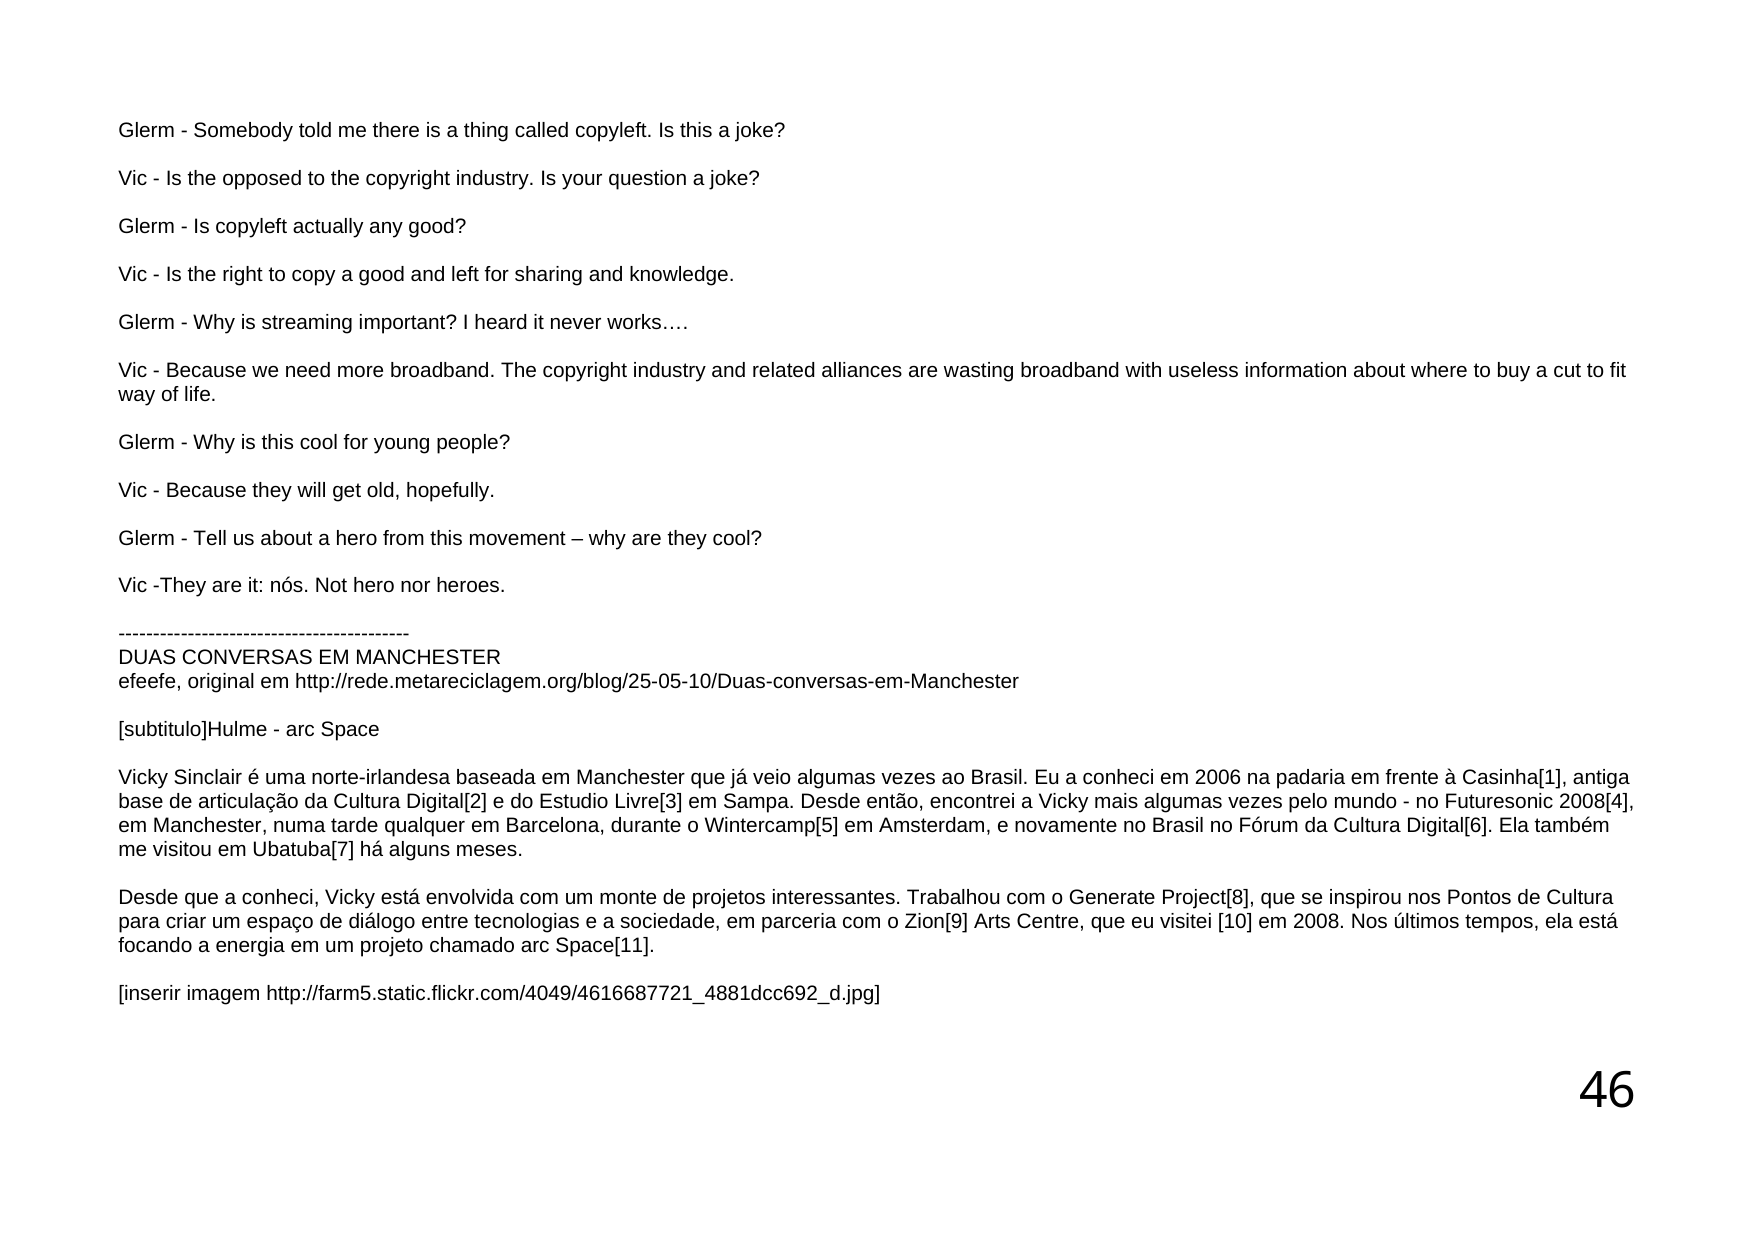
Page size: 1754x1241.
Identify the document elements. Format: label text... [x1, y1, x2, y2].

text Vic - Is the opposed to the copyright industry. Is your question a joke? [118, 166, 1636, 190]
text Glerm - Why is this cool for young people? [118, 429, 1636, 453]
text Vicky Sinclair é uma norte-irlandesa baseada em Manchester que já veio algumas vezes ao Brasil. Eu a conheci em 2006 na padaria em frente à Casinha[1], antiga base de articulação da Cultura Digital[2] e do Estudio Livre[3] em Sampa. Desde então, encontrei a Vicky mais algumas vezes pelo mundo - no Futuresonic 2008[4], em Manchester, numa tarde qualquer em Barcelona, durante o Wintercamp[5] em Amsterdam, e novamente no Brasil no Fórum da Cultura Digital[6]. Ela também me visitou em Ubatuba[7] há alguns meses. [118, 765, 1636, 861]
text [inserir imagem http://farm5.static.flickr.com/4049/4616687721_4881dcc692_d.jpg] [118, 981, 1636, 1004]
text Vic - Is the right to copy a good and left for sharing and knowledge. [118, 262, 1636, 286]
text ------------------------------------------ [118, 621, 1636, 645]
text Glerm - Tell us about a hero from this movement – why are they cool? [118, 525, 1636, 549]
text [subtitulo]Hulme - arc Space [118, 717, 1636, 741]
text Glerm - Is copyleft actually any good? [118, 214, 1636, 238]
text Glerm - Why is streaming important? I heard it never works…. [118, 310, 1636, 334]
text Vic - Because they will get old, hopefully. [118, 477, 1636, 501]
text Desde que a conheci, Vicky está envolvida com um monte de projetos interessantes. Trabalhou com o Generate Project[8], que se inspirou nos Pontos de Cultura para criar um espaço de diálogo entre tecnologias e a sociedade, em parceria com o Zion[9] Arts Centre, que eu visitei [10] em 2008. Nos últimos tempos, ela está focando a energia em um projeto chamado arc Space[11]. [118, 885, 1636, 957]
text efeefe, original em http://rede.metareciclagem.org/blog/25-05-10/Duas-conversas-em-Manchester [118, 669, 1636, 693]
text Glerm - Somebody told me there is a thing called copyleft. Is this a joke? [118, 118, 1636, 142]
text Vic - Because we need more broadband. The copyright industry and related alliances are wasting broadband with useless information about where to buy a cut to fit way of life. [118, 358, 1636, 406]
text Vic -They are it: nós. Not hero nor heroes. [118, 573, 1636, 597]
text DUAS CONVERSAS EM MANCHESTER [118, 645, 1636, 669]
